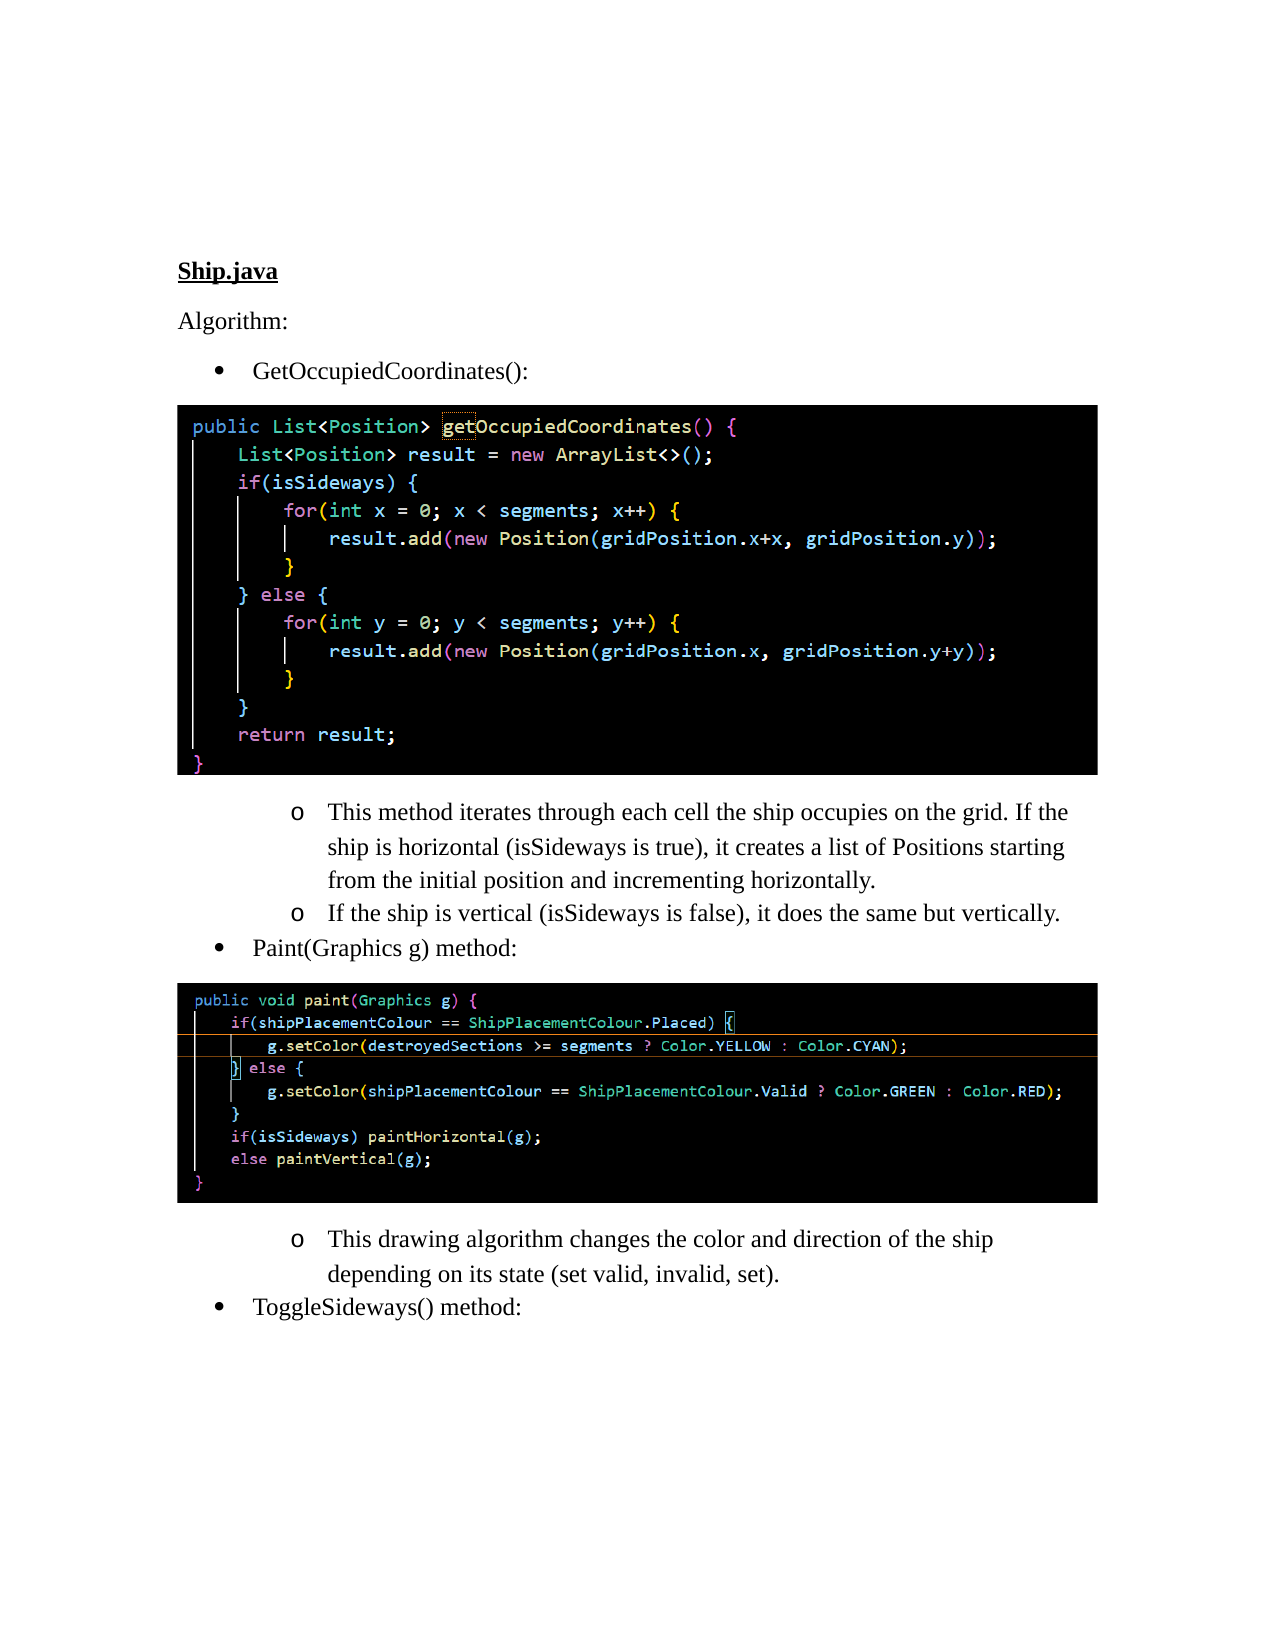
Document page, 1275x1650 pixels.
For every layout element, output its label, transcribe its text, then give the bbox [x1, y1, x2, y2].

list If the ship is vertical (isSideways is false), it does the same but vertically. [290, 898, 1098, 929]
text Ship.java [177, 256, 1098, 285]
text Algorithm: [177, 306, 1098, 335]
list ToggleSideways() method: [215, 1292, 1098, 1321]
list Paint(Graphics g) method: [215, 933, 1098, 962]
list GetOccupiedCoordinates(): [215, 356, 1098, 384]
list This method iterates through each cell the ship occupies on the grid. If the ship is horizontal (isSideways is true), it creates a list of Positions starting from the initial position and incrementing horizontally. [290, 797, 1098, 894]
list This drawing algorithm changes the color and direction of the ship depending on its state (set valid, invalid, set). [290, 1224, 1098, 1288]
